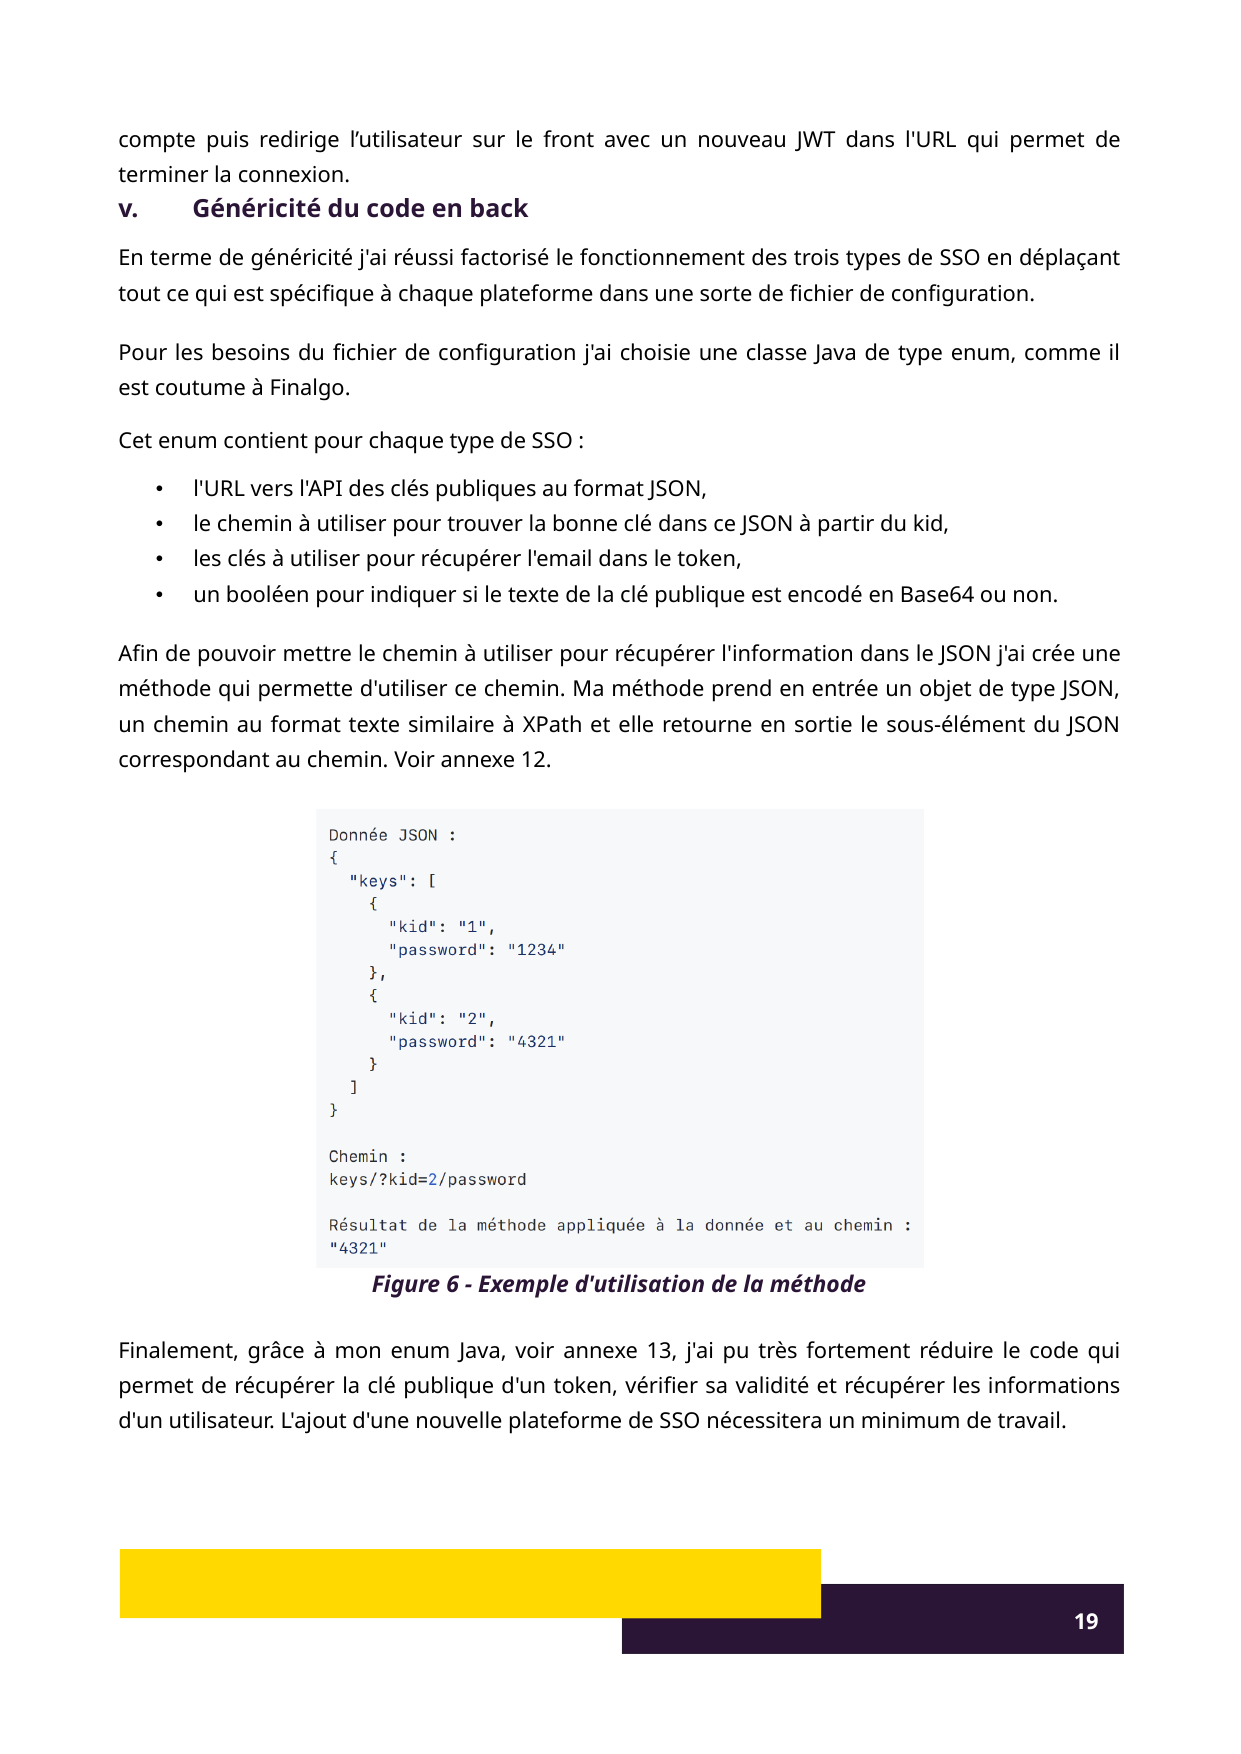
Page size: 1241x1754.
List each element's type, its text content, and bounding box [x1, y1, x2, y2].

list le chemin à utiliser pour trouver la bonne clé dans ce JSON à partir du kid, [156, 502, 1122, 538]
list un booléen pour indiquer si le texte de la clé publique est encodé en Base64 ou non. [156, 573, 1122, 609]
list les clés à utiliser pour récupérer l'email dans le token, [156, 538, 1122, 573]
subtitle v. Généricité du code en back [118, 189, 1122, 224]
text compte puis redirige l’utilisateur sur le front avec un nouveau JWT dans l'URL qui permet de terminer la connexion. [118, 118, 1122, 189]
picture [316, 809, 924, 1268]
text Figure 6 - Exemple d'utilisation de la méthode [316, 1268, 924, 1299]
list l'URL vers l'API des clés publiques au format JSON, [156, 467, 1122, 502]
text Afin de pouvoir mettre le chemin à utiliser pour récupérer l'information dans le JSON j'ai crée une méthode qui permette d'utiliser ce chemin. Ma méthode prend en entrée un objet de type JSON, un chemin au format texte similaire à XPath et elle retourne en sortie le sous-élément du JSON correspondant au chemin. Voir annexe 12. [118, 632, 1122, 774]
picture [119, 1549, 1124, 1654]
text En terme de généricité j'ai réussi factorisé le fonctionnement des trois types de SSO en déplaçant tout ce qui est spécifique à chaque plateforme dans une sorte de fichier de configuration. [118, 237, 1122, 308]
text Pour les besoins du fichier de configuration j'ai choisie une classe Java de type enum, comme il est coutume à Finalgo. [118, 331, 1122, 402]
text Finalement, grâce à mon enum Java, voir annexe 13, j'ai pu très fortement réduire le code qui permet de récupérer la clé publique d'un token, vérifier sa validité et récupérer les informations d'un utilisateur. L'ajout d'une nouvelle plateforme de SSO nécessitera un minimum de travail. [118, 1329, 1122, 1435]
text Cet enum contient pour chaque type de SSO : [118, 420, 1122, 455]
